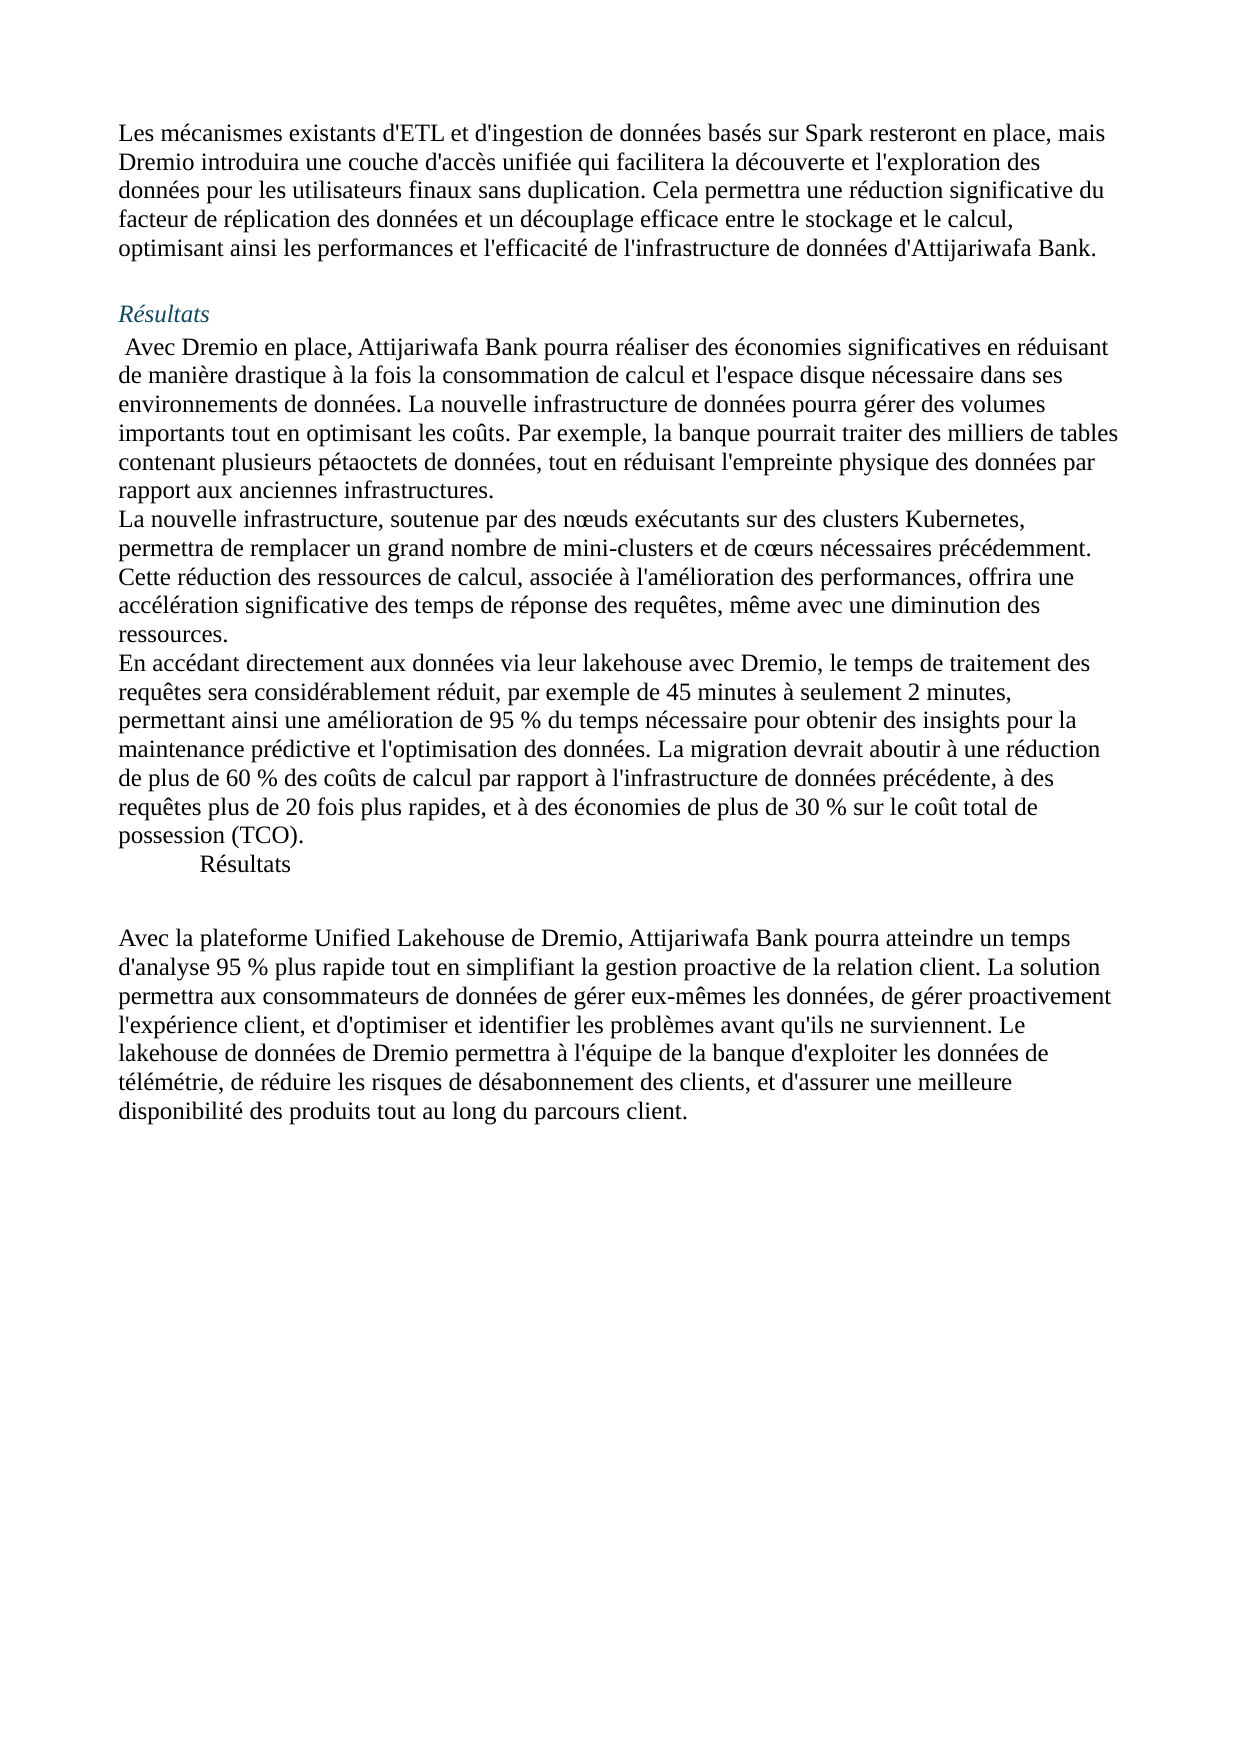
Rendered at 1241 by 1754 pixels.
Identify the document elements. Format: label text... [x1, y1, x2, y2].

list Résultats [193, 849, 1122, 878]
text Avec la plateforme Unified Lakehouse de Dremio, Attijariwafa Bank pourra atteindre un temps d'analyse 95 % plus rapide tout en simplifiant la gestion proactive de la relation client. La solution permettra aux consommateurs de données de gérer eux-mêmes les données, de gérer proactivement l'expérience client, et d'optimiser et identifier les problèmes avant qu'ils ne surviennent. Le lakehouse de données de Dremio permettra à l'équipe de la banque d'exploiter les données de télémétrie, de réduire les risques de désabonnement des clients, et d'assurer une meilleure disponibilité des produits tout au long du parcours client. [118, 923, 1122, 1125]
text La nouvelle infrastructure, soutenue par des nœuds exécutants sur des clusters Kubernetes, permettra de remplacer un grand nombre de mini-clusters et de cœurs nécessaires précédemment. Cette réduction des ressources de calcul, associée à l'amélioration des performances, offrira une accélération significative des temps de réponse des requêtes, même avec une diminution des ressources. [118, 504, 1122, 648]
subtitle Résultats [118, 299, 1122, 328]
text Les mécanismes existants d'ETL et d'ingestion de données basés sur Spark resteront en place, mais Dremio introduira une couche d'accès unifiée qui facilitera la découverte et l'exploration des données pour les utilisateurs finaux sans duplication. Cela permettra une réduction significative du facteur de réplication des données et un découplage efficace entre le stockage et le calcul, optimisant ainsi les performances et l'efficacité de l'infrastructure de données d'Attijariwafa Bank. [118, 118, 1122, 262]
text Avec Dremio en place, Attijariwafa Bank pourra réaliser des économies significatives en réduisant de manière drastique à la fois la consommation de calcul et l'espace disque nécessaire dans ses environnements de données. La nouvelle infrastructure de données pourra gérer des volumes importants tout en optimisant les coûts. Par exemple, la banque pourrait traiter des milliers de tables contenant plusieurs pétaoctets de données, tout en réduisant l'empreinte physique des données par rapport aux anciennes infrastructures. [118, 332, 1122, 504]
text En accédant directement aux données via leur lakehouse avec Dremio, le temps de traitement des requêtes sera considérablement réduit, par exemple de 45 minutes à seulement 2 minutes, permettant ainsi une amélioration de 95 % du temps nécessaire pour obtenir des insights pour la maintenance prédictive et l'optimisation des données. La migration devrait aboutir à une réduction de plus de 60 % des coûts de calcul par rapport à l'infrastructure de données précédente, à des requêtes plus de 20 fois plus rapides, et à des économies de plus de 30 % sur le coût total de possession (TCO). [118, 648, 1122, 849]
